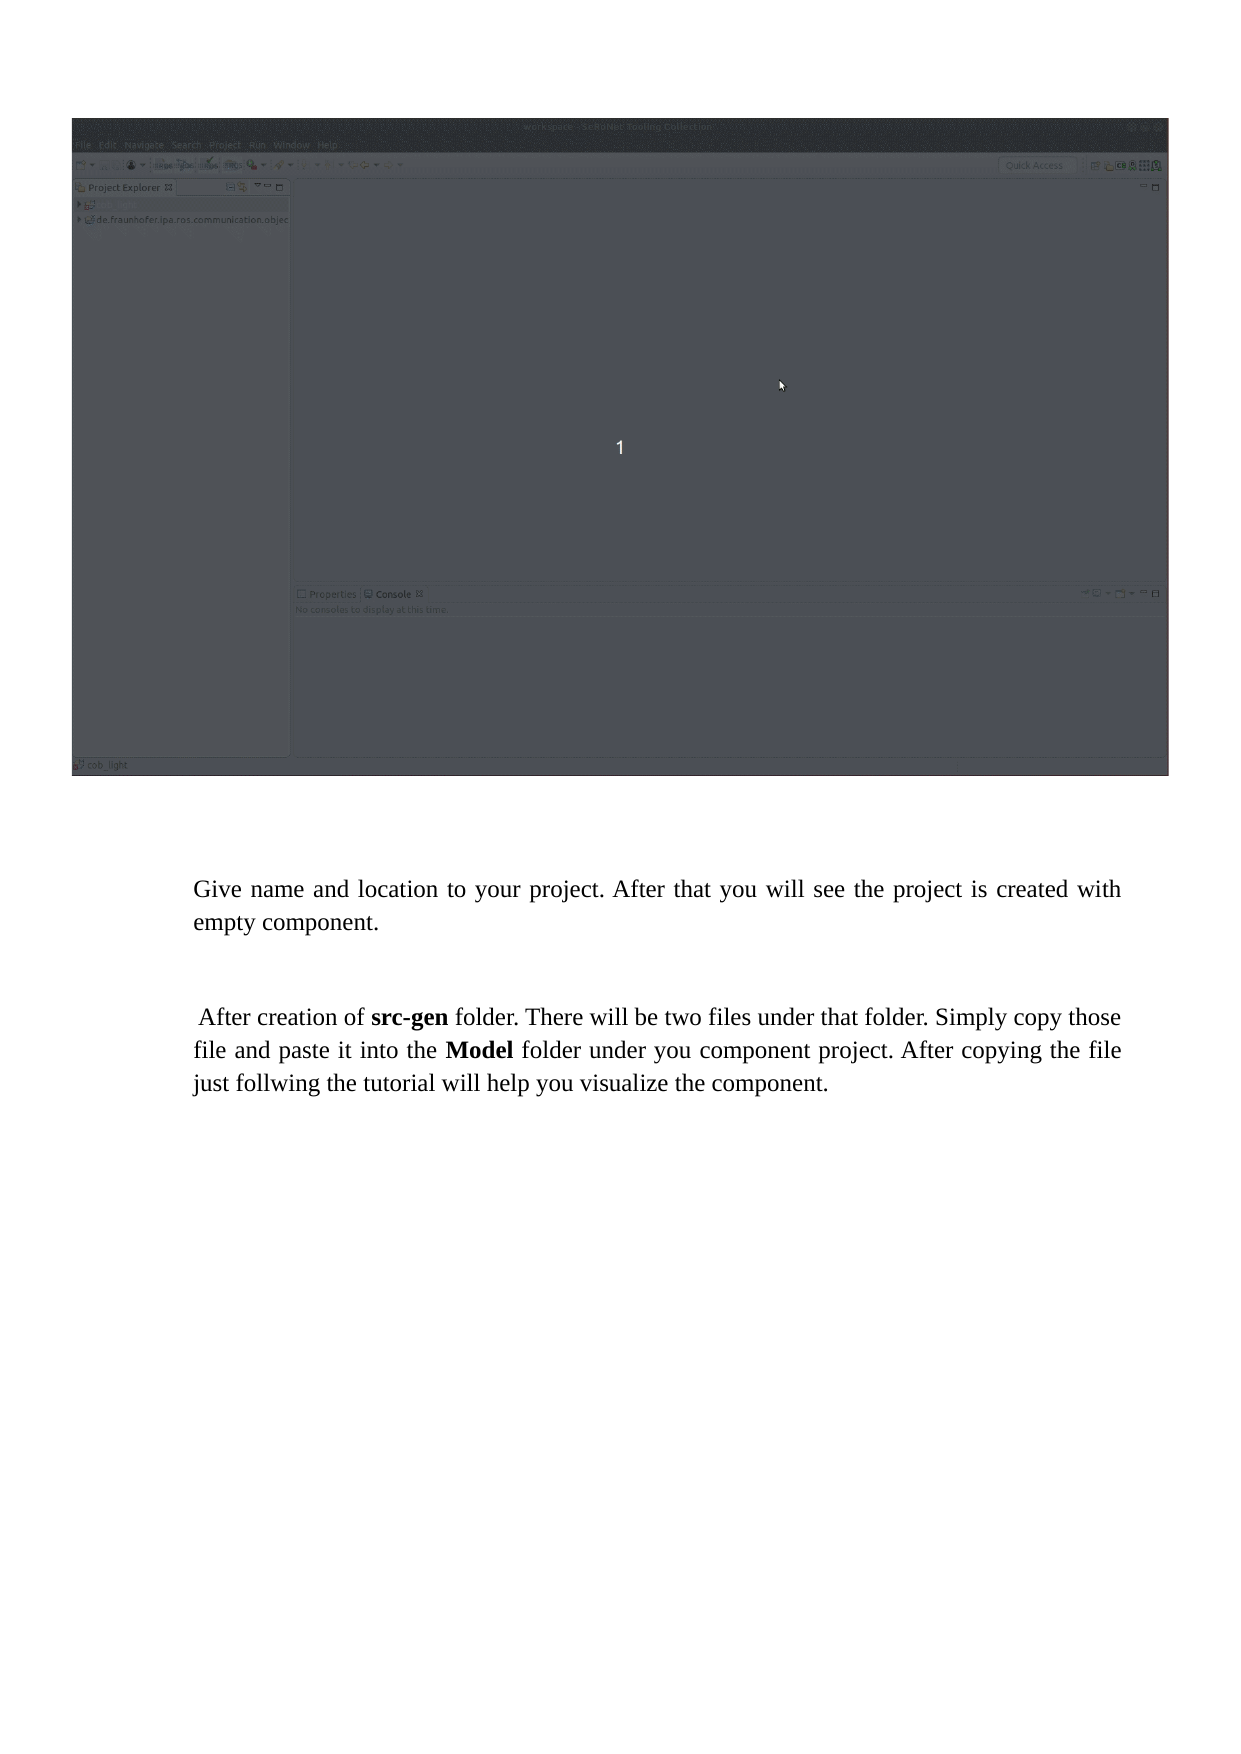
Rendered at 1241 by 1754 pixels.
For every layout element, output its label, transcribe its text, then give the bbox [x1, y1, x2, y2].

list Give name and location to your project. After that you will see the project is created with empty component. [156, 874, 1122, 936]
list After creation of src-gen folder. There will be two files under that folder. Simply copy those file and paste it into the Model folder under you component project. After copying the file just follwing the tutorial will help you visualize the component. [156, 1002, 1122, 1097]
picture [71, 118, 1169, 776]
